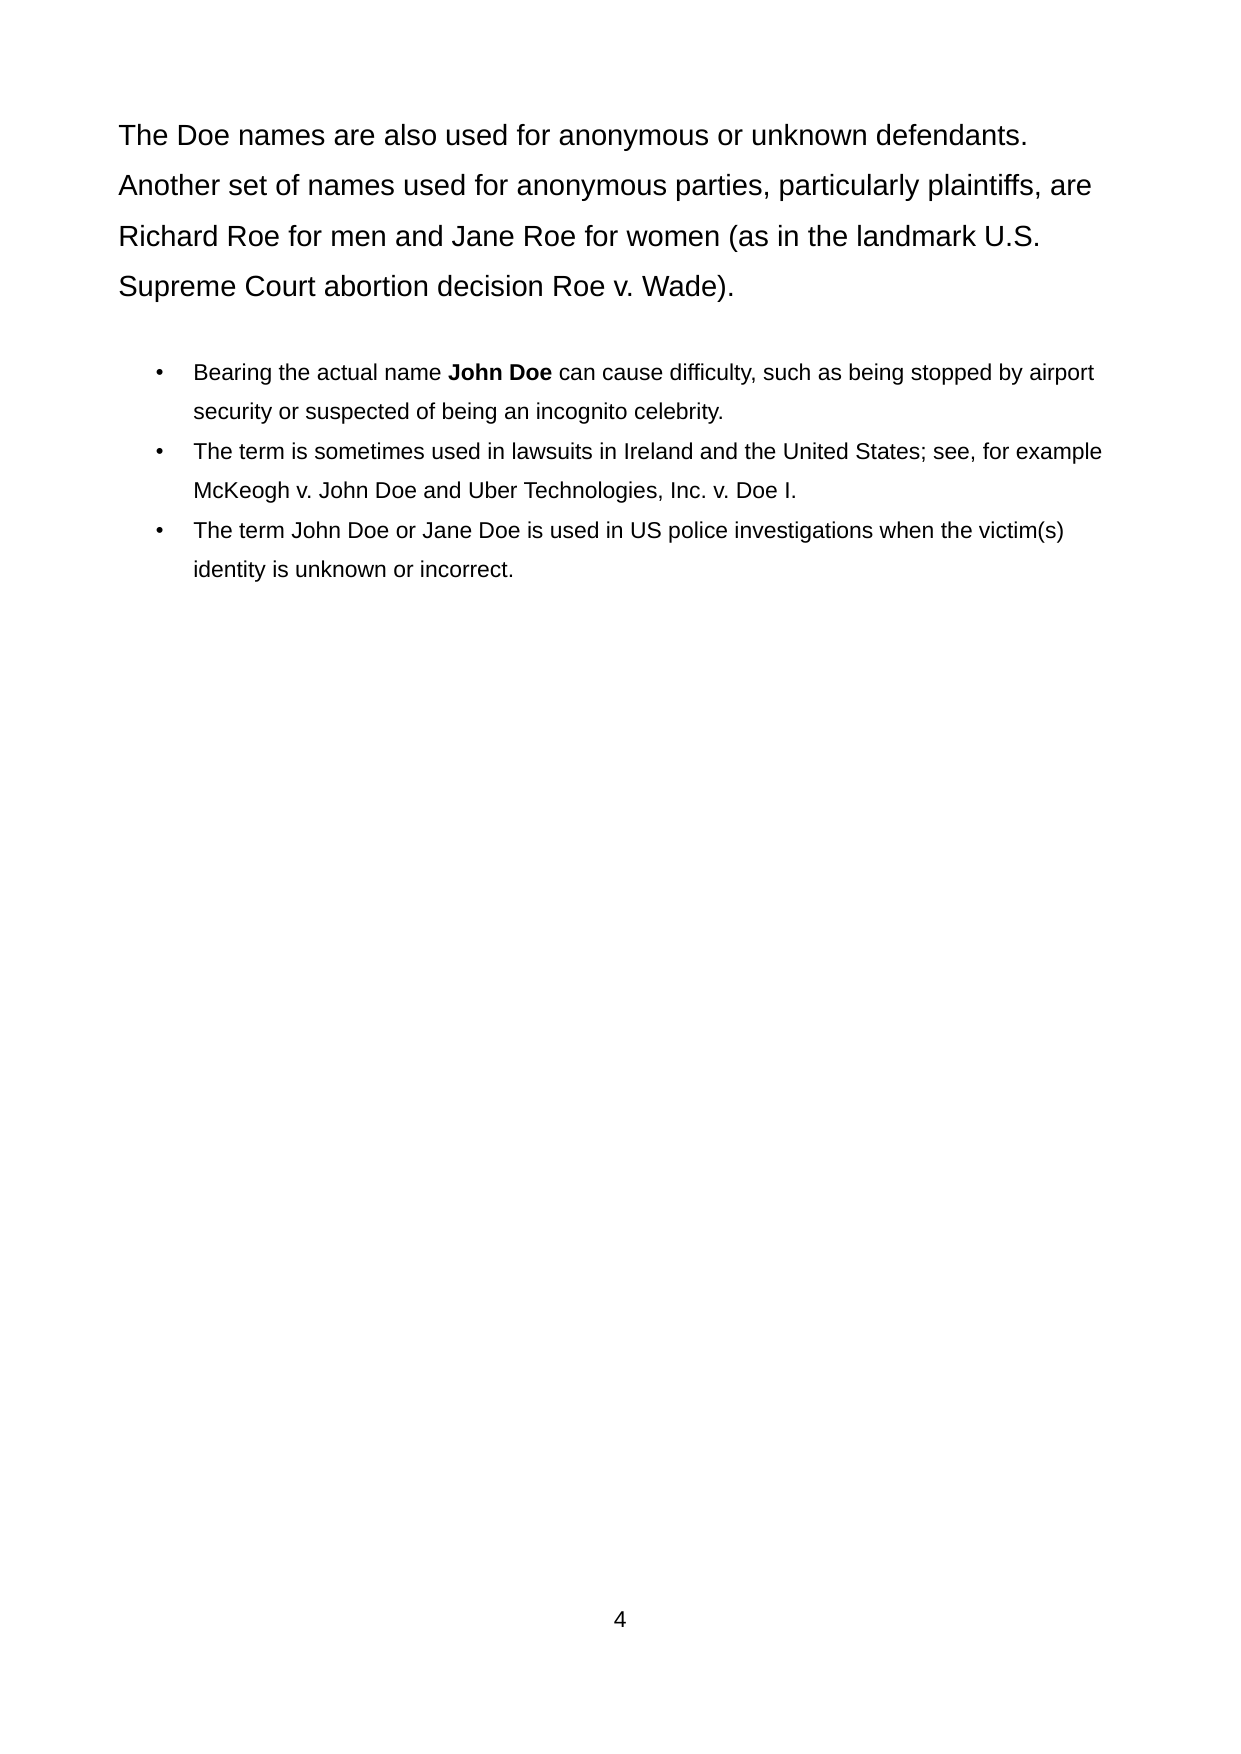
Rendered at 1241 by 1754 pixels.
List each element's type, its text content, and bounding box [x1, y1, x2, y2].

list Bearing the actual name John Doe can cause difficulty, such as being stopped by airport security or suspected of being an incognito celebrity. [156, 359, 1122, 425]
text The Doe names are also used for anonymous or unknown defendants. Another set of names used for anonymous parties, particularly plaintiffs, are Richard Roe for men and Jane Roe for women (as in the landmark U.S. Supreme Court abortion decision Roe v. Wade). [118, 118, 1122, 303]
list The term John Doe or Jane Doe is used in US police investigations when the victim(s) identity is unknown or incorrect. [156, 517, 1122, 583]
list The term is sometimes used in lawsuits in Ireland and the United States; see, for example McKeogh v. John Doe and Uber Technologies, Inc. v. Doe I. [156, 438, 1122, 504]
